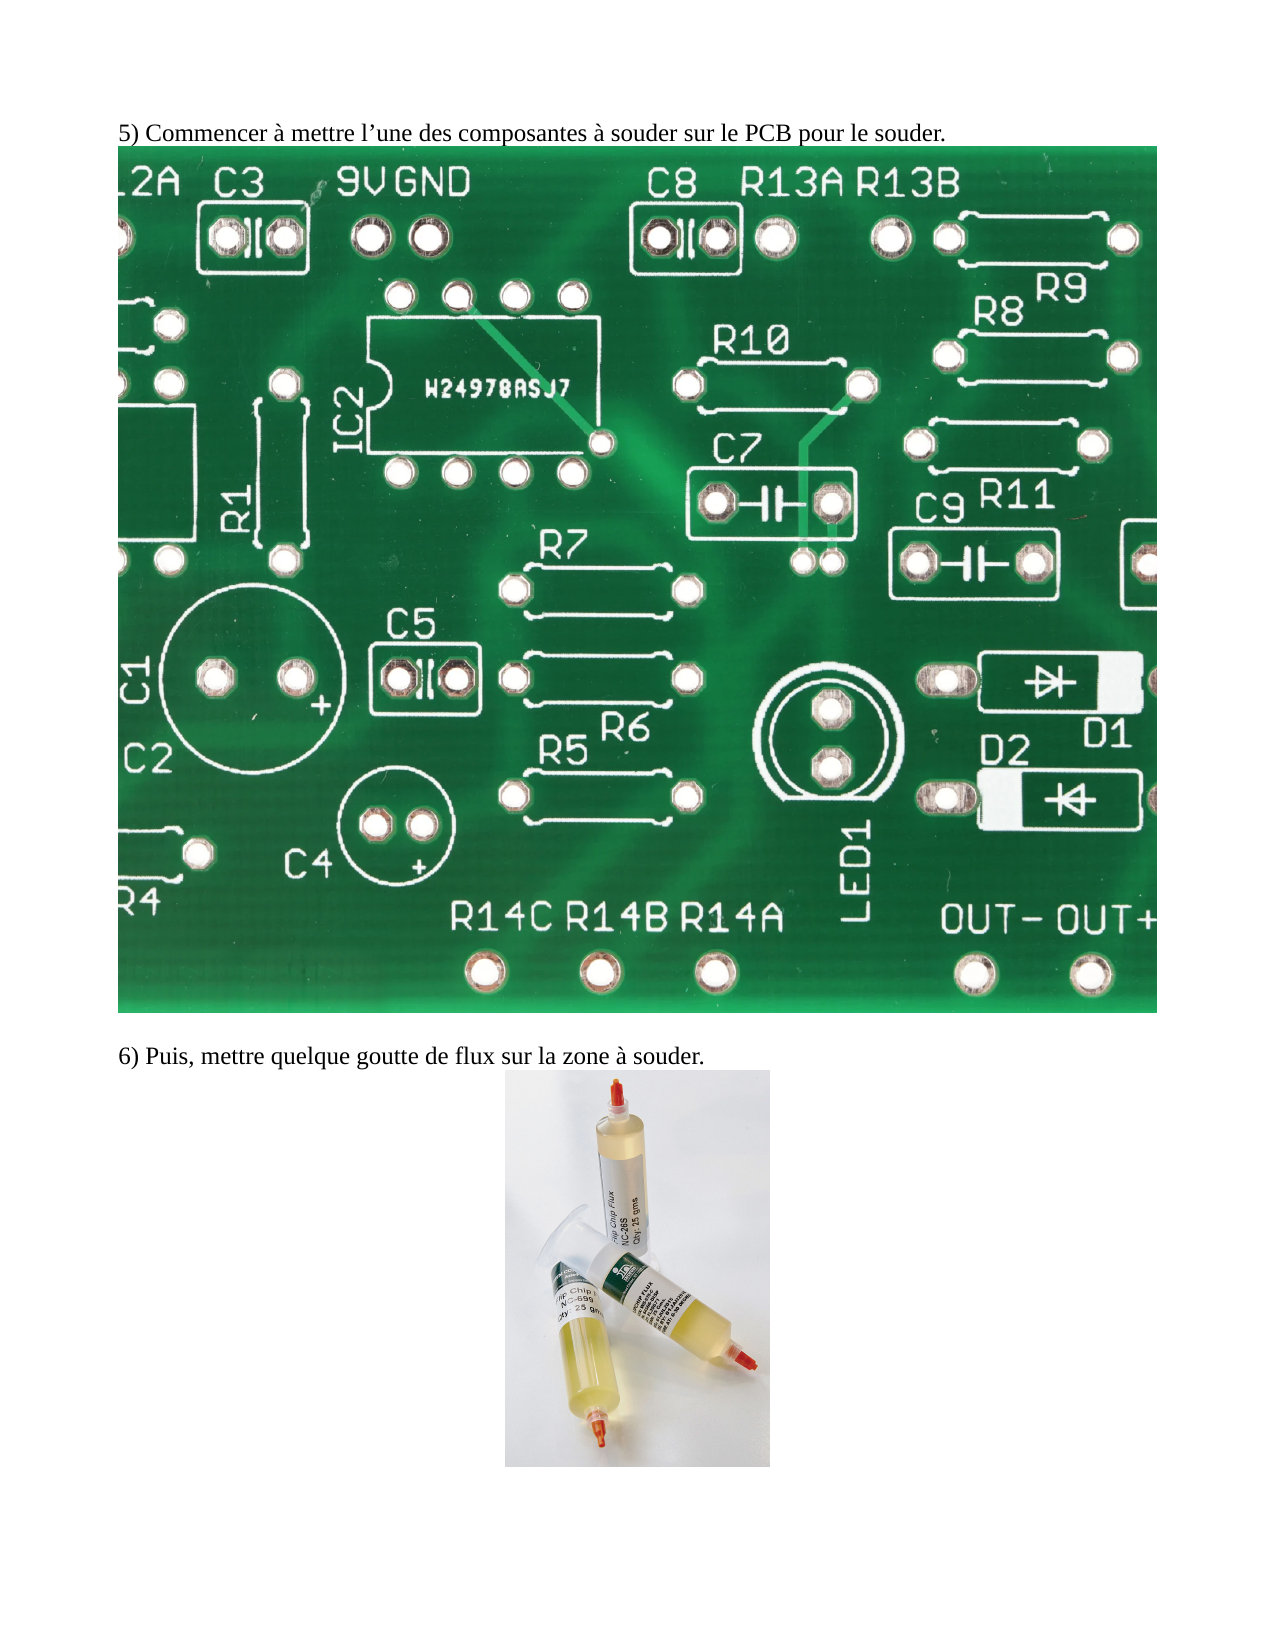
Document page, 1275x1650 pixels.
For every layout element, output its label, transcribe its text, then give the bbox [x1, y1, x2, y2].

text 5) Commencer à mettre l’une des composantes à souder sur le PCB pour le souder. [118, 118, 1157, 146]
picture [505, 1070, 770, 1467]
text 6) Puis, mettre quelque goutte de flux sur la zone à souder. [118, 1041, 1157, 1070]
picture [118, 146, 1157, 1013]
